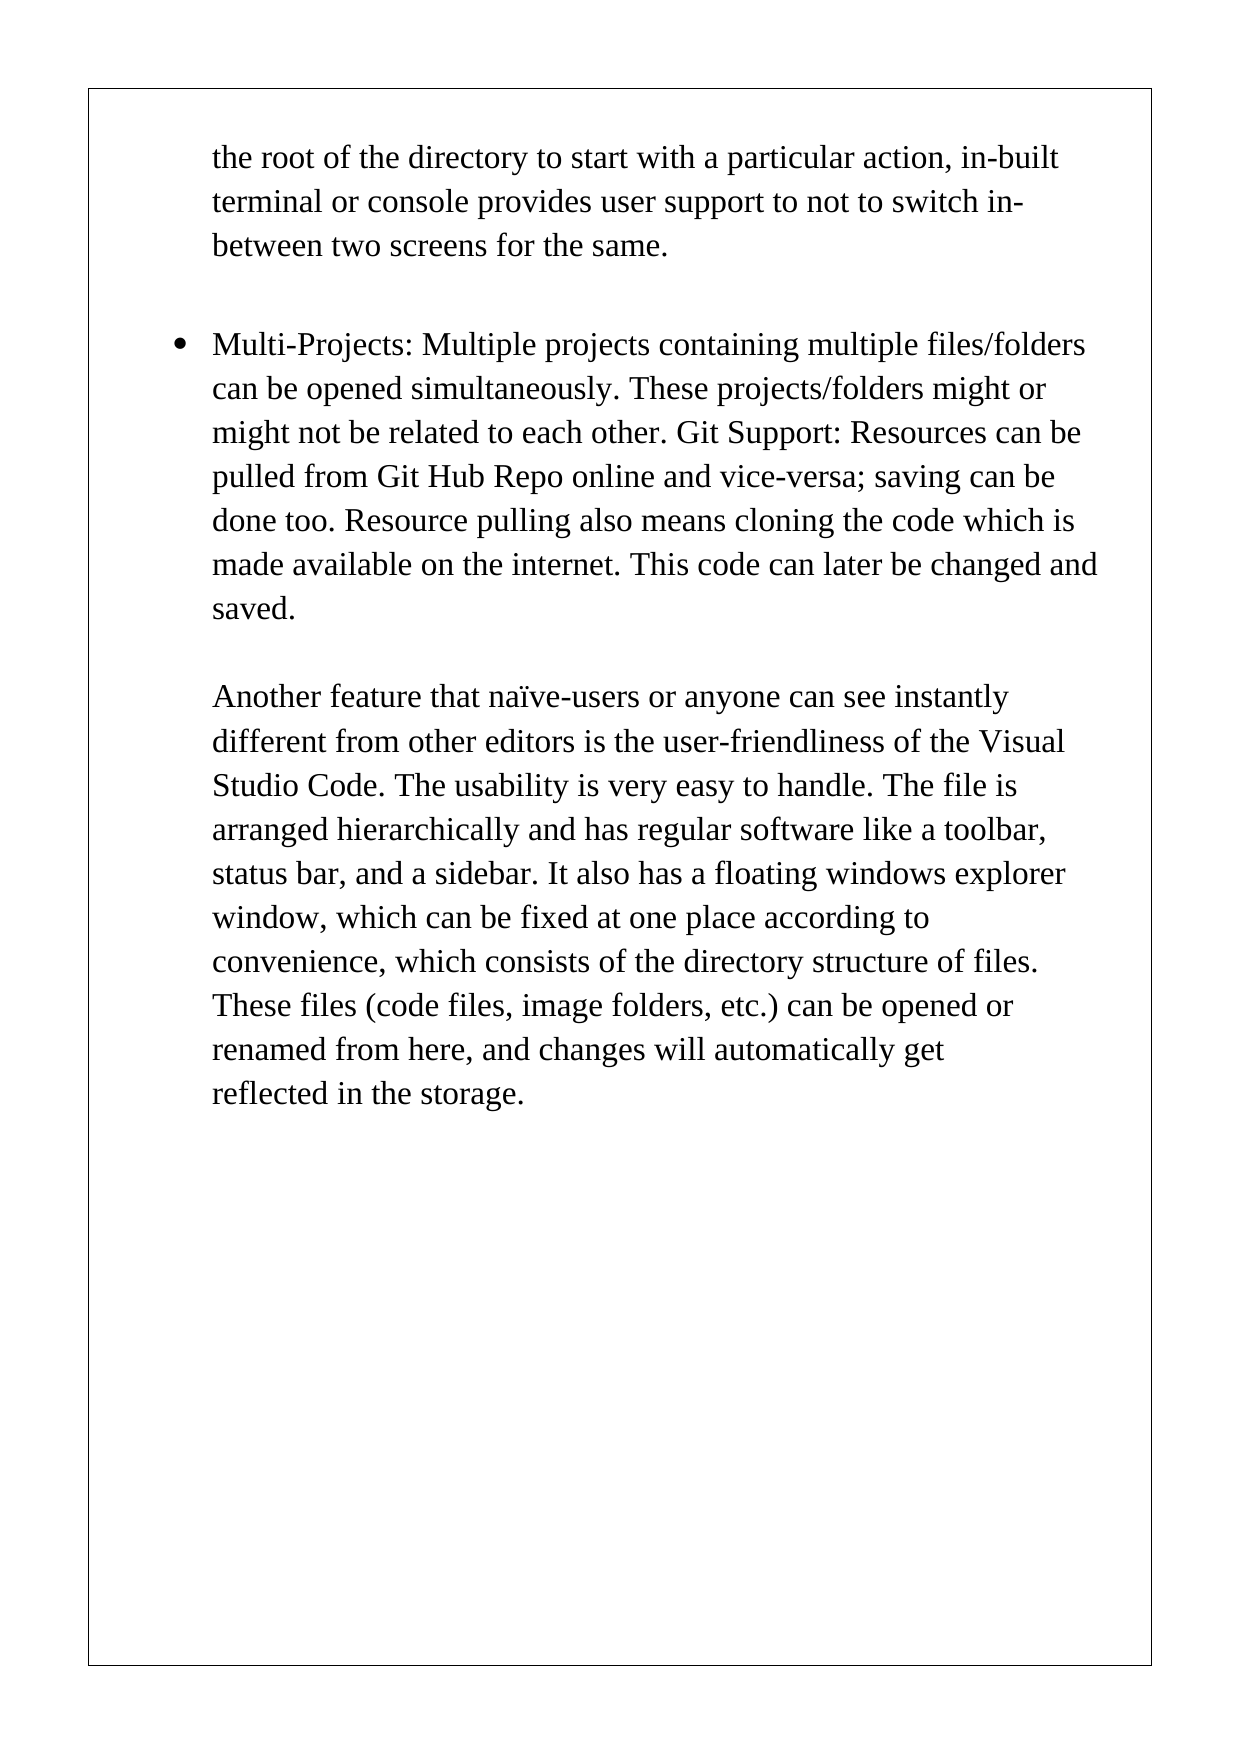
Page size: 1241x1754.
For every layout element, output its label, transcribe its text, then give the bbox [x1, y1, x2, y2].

list the root of the directory to start with a particular action, in-built terminal or console provides user support to not to switch in-between two screens for the same. [174, 137, 1103, 302]
list Multi-Projects: Multiple projects containing multiple files/folders can be opened simultaneously. These projects/folders might or might not be related to each other. Git Support: Resources can be pulled from Git Hub Repo online and vice-versa; saving can be done too. Resource pulling also means cloning the code which is made available on the internet. This code can later be changed and saved. Another feature that naïve-users or anyone can see instantly different from other editors is the user-friendliness of the Visual Studio Code. The usability is very easy to handle. The file is arranged hierarchically and has regular software like a toolbar, status bar, and a sidebar. It also has a floating windows explorer window, which can be fixed at one place according to convenience, which consists of the directory structure of files. These files (code files, image folders, etc.) can be opened or renamed from here, and changes will automatically get reflected in the storage. [174, 324, 1103, 1112]
